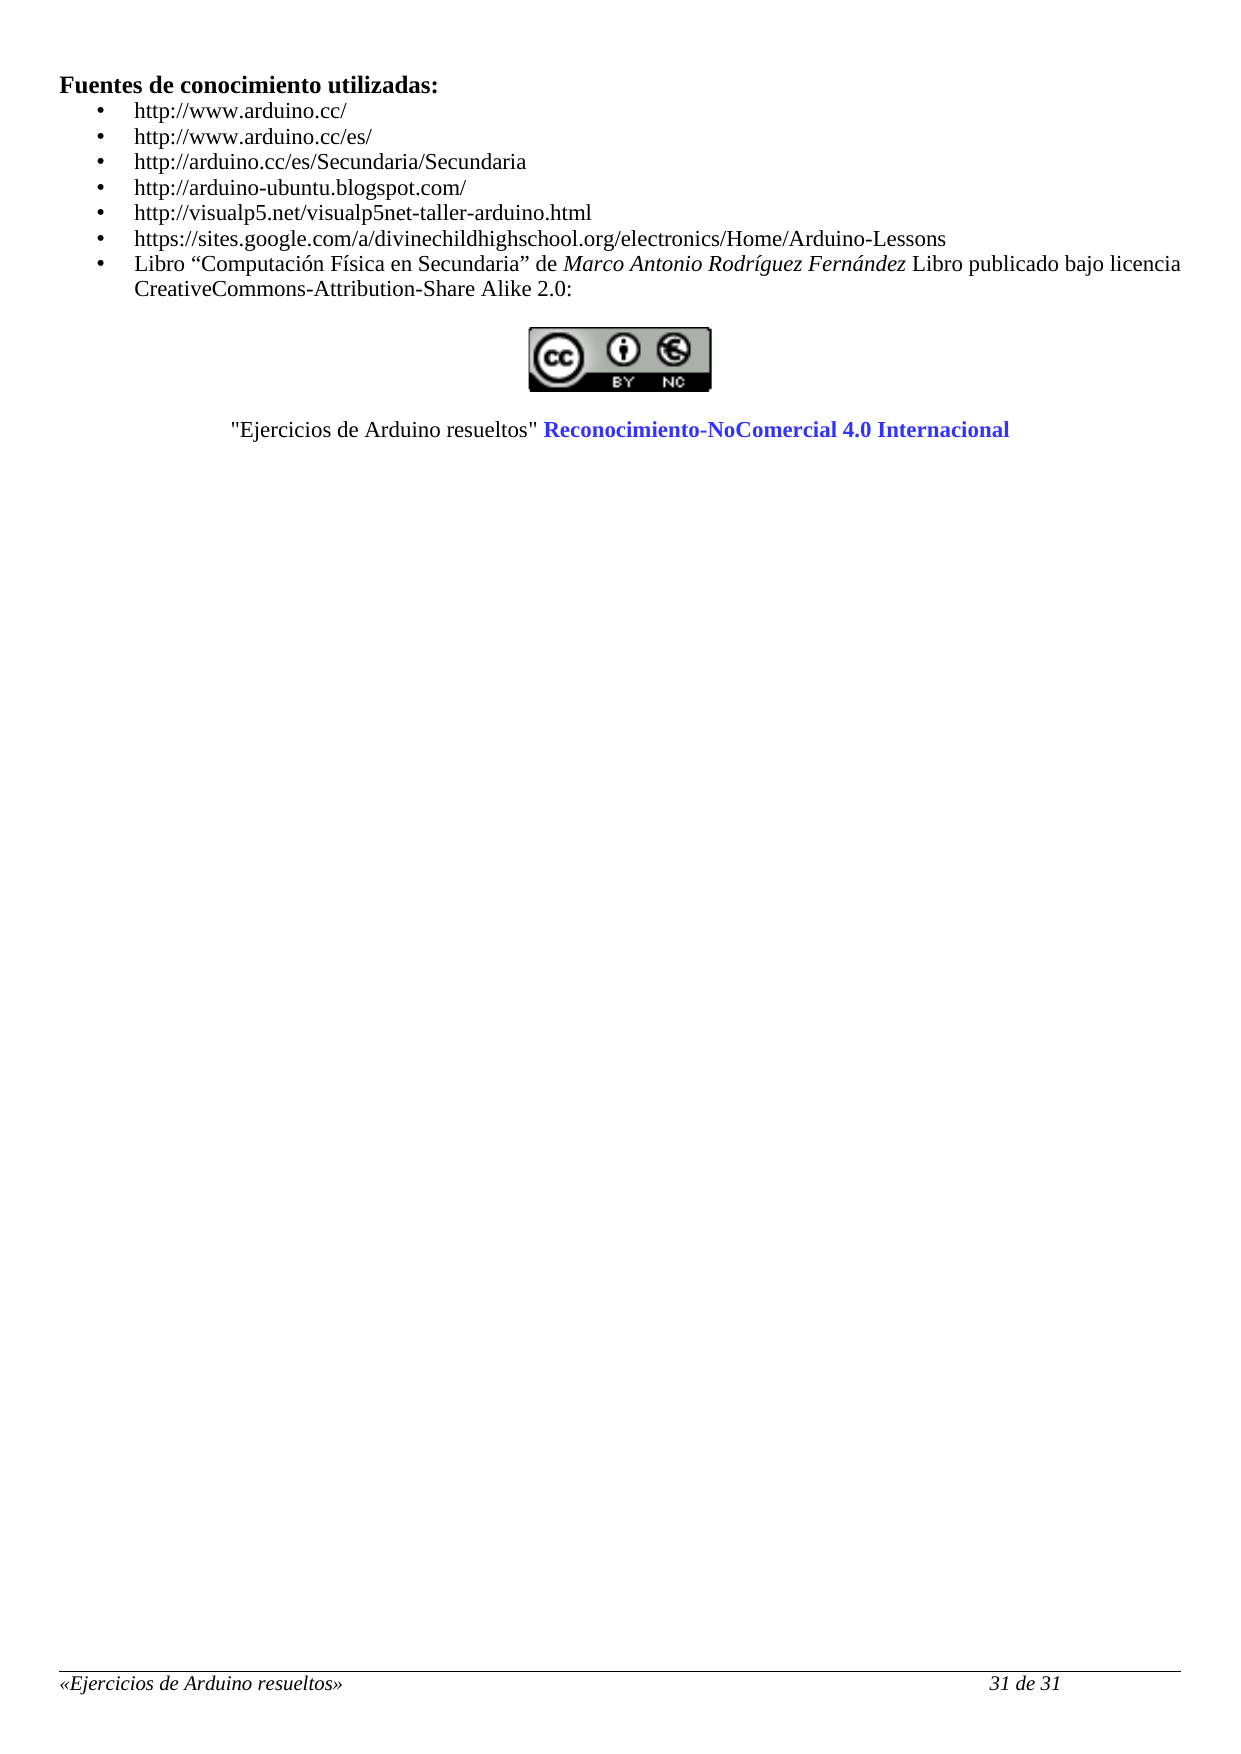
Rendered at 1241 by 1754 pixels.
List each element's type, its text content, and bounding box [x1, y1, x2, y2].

list http://www.arduino.cc/es/ [97, 124, 134, 149]
list Libro “Computación Física en Secundaria” de Marco Antonio Rodríguez Fernández Libro publicado bajo licencia CreativeCommons-Attribution-Share Alike 2.0: [573, 276, 1181, 302]
text Fuentes de conocimiento utilizadas: [439, 71, 1181, 98]
list http://arduino-ubuntu.blogspot.com/ [472, 175, 1181, 200]
list http://www.arduino.cc/es/ [378, 124, 1181, 149]
list http://visualp5.net/visualp5net-taller-arduino.html [598, 200, 1181, 226]
list https://sites.google.com/a/divinechildhighschool.org/electronics/Home/Arduino-Lessons [953, 226, 1181, 251]
text "Ejercicios de Arduino resueltos" Reconocimiento-NoComercial 4.0 Internacional [528, 417, 1181, 443]
list http://arduino-ubuntu.blogspot.com/ [97, 175, 134, 200]
text "Ejercicios de Arduino resueltos" Reconocimiento-NoComercial 4.0 Internacional [59, 417, 230, 443]
picture [528, 327, 712, 392]
list http://www.arduino.cc/ [97, 98, 1181, 124]
list http://arduino.cc/es/Secundaria/Secundaria [97, 149, 134, 175]
list http://arduino.cc/es/Secundaria/Secundaria [532, 149, 1181, 175]
